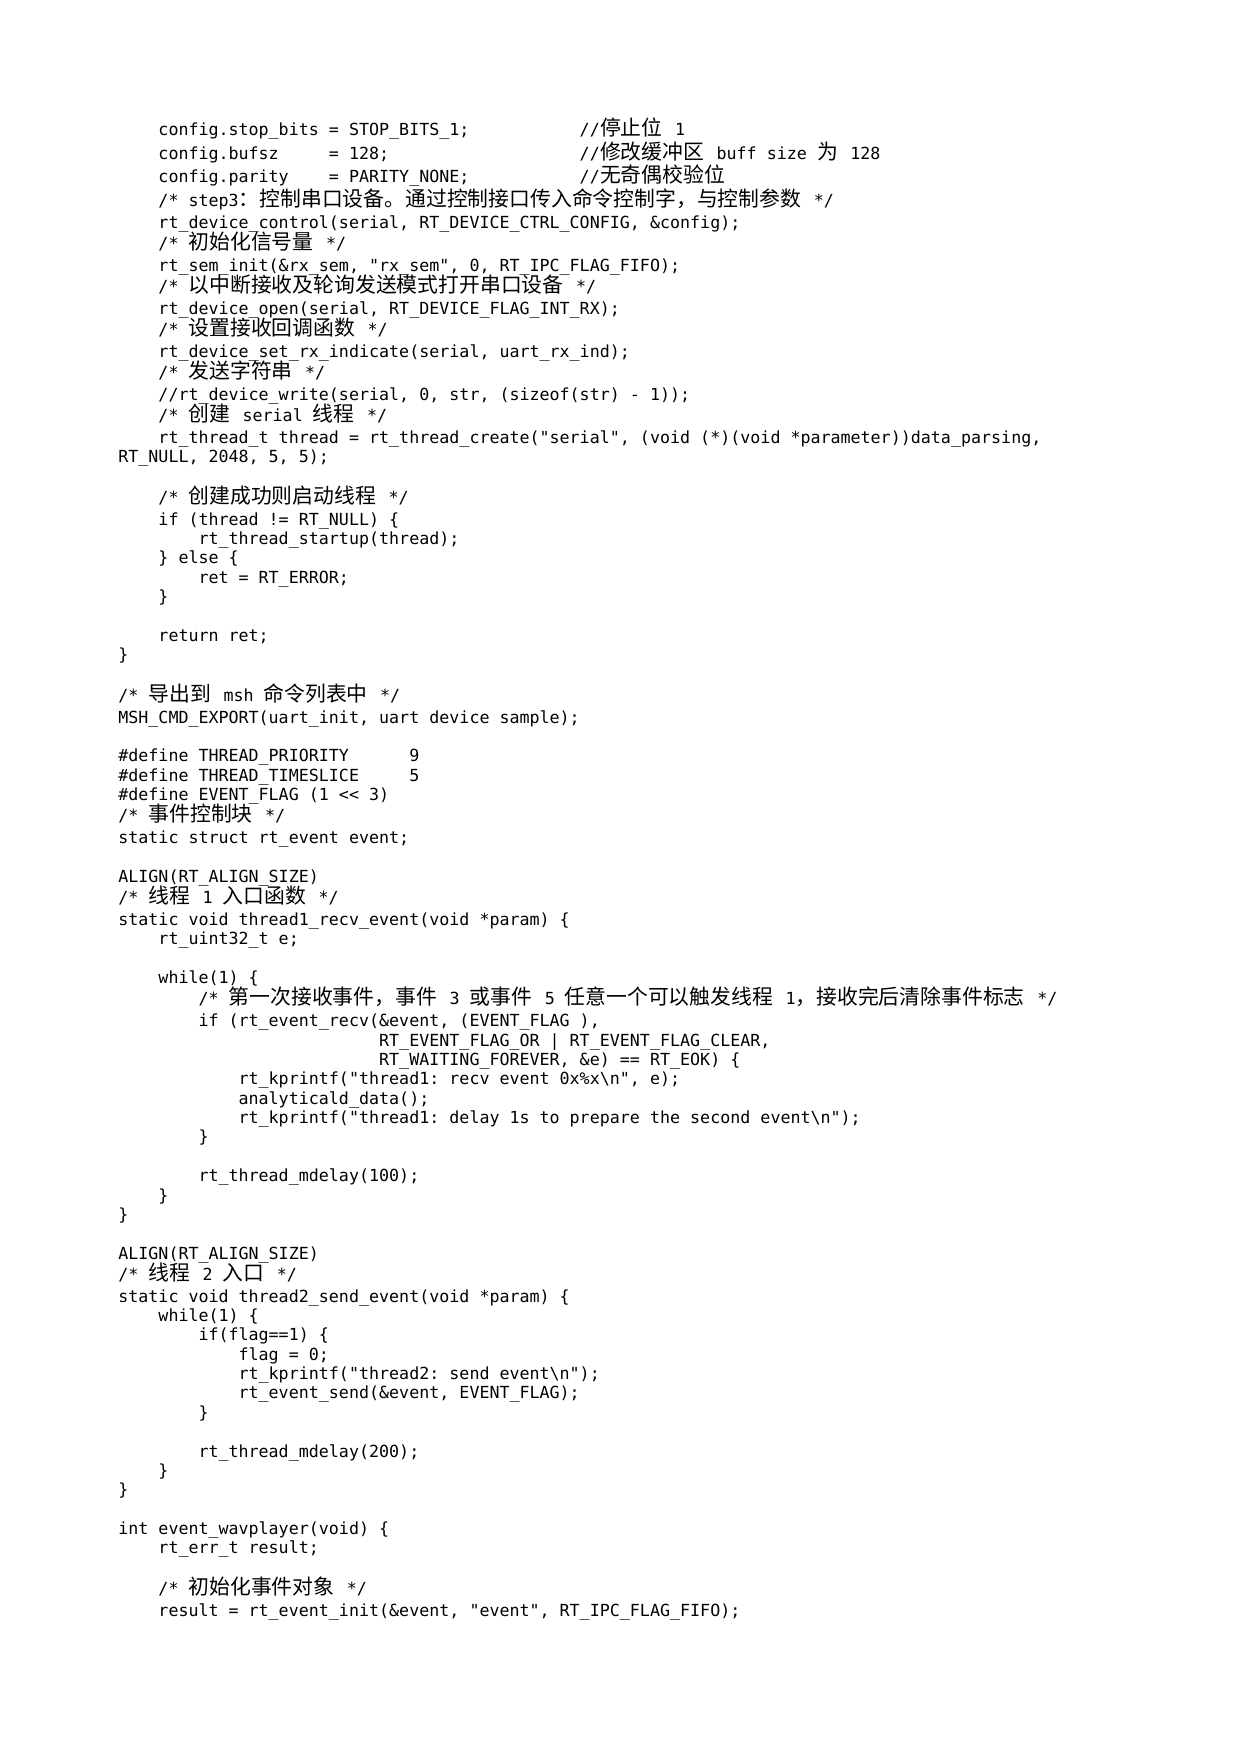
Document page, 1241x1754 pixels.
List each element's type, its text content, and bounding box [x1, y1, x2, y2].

text rt_thread_mdelay(100); [118, 1166, 1122, 1185]
text } [118, 1205, 1122, 1224]
text if (rt_event_recv(&event, (EVENT_FLAG ), [118, 1011, 1122, 1030]
text } else { [118, 548, 1122, 568]
text //rt_device_write(serial, 0, str, (sizeof(str) - 1)); [118, 385, 1122, 404]
text /* 线程 1 入口函数 */ [118, 886, 1122, 910]
text MSH_CMD_EXPORT(uart_init, uart device sample); [118, 708, 1122, 727]
text } [118, 1185, 1122, 1205]
text } [118, 587, 1122, 606]
text rt_err_t result; [118, 1538, 1122, 1558]
text return ret; [118, 626, 1122, 645]
text rt_kprintf("thread1: delay 1s to prepare the second event\n"); [118, 1108, 1122, 1127]
text static void thread1_recv_event(void *param) { [118, 910, 1122, 929]
text while(1) { [118, 968, 1122, 987]
text ALIGN(RT_ALIGN_SIZE) [118, 1243, 1122, 1263]
text /* step3：控制串口设备。通过控制接口传入命令控制字，与控制参数 */ [118, 189, 1122, 213]
text while(1) { [118, 1306, 1122, 1325]
text rt_sem_init(&rx_sem, "rx_sem", 0, RT_IPC_FLAG_FIFO); [118, 256, 1122, 275]
text int event_wavplayer(void) { [118, 1519, 1122, 1538]
text /* 线程 2 入口 */ [118, 1263, 1122, 1287]
text /* 初始化信号量 */ [118, 232, 1122, 256]
text #define THREAD_PRIORITY 9 [118, 746, 1122, 766]
text if (thread != RT_NULL) { [118, 509, 1122, 529]
text RT_WAITING_FOREVER, &e) == RT_EOK) { [118, 1050, 1122, 1069]
text static void thread2_send_event(void *param) { [118, 1287, 1122, 1306]
text RT_EVENT_FLAG_OR | RT_EVENT_FLAG_CLEAR, [118, 1030, 1122, 1050]
text /* 发送字符串 */ [118, 361, 1122, 385]
text } [118, 645, 1122, 664]
text rt_thread_t thread = rt_thread_create("serial", (void (*)(void *parameter))data_parsing, RT_NULL, 2048, 5, 5); [118, 428, 1122, 467]
text config.stop_bits = STOP_BITS_1; //停止位 1 [118, 118, 1122, 142]
text rt_kprintf("thread2: send event\n"); [118, 1364, 1122, 1383]
text } [118, 1403, 1122, 1422]
text /* 设置接收回调函数 */ [118, 318, 1122, 342]
text analyticald_data(); [118, 1088, 1122, 1108]
text rt_thread_mdelay(200); [118, 1442, 1122, 1461]
text /* 创建 serial 线程 */ [118, 404, 1122, 428]
text rt_kprintf("thread1: recv event 0x%x\n", e); [118, 1069, 1122, 1088]
text rt_event_send(&event, EVENT_FLAG); [118, 1383, 1122, 1403]
text /* 创建成功则启动线程 */ [118, 486, 1122, 509]
text /* 以中断接收及轮询发送模式打开串口设备 */ [118, 275, 1122, 299]
text config.parity = PARITY_NONE; //无奇偶校验位 [118, 165, 1122, 189]
text } [118, 1461, 1122, 1480]
text rt_thread_startup(thread); [118, 529, 1122, 548]
text ret = RT_ERROR; [118, 568, 1122, 587]
text result = rt_event_init(&event, "event", RT_IPC_FLAG_FIFO); [118, 1601, 1122, 1620]
text /* 第一次接收事件，事件 3 或事件 5 任意一个可以触发线程 1，接收完后清除事件标志 */ [118, 987, 1122, 1011]
text #define THREAD_TIMESLICE 5 [118, 766, 1122, 785]
text rt_uint32_t e; [118, 929, 1122, 949]
text #define EVENT_FLAG (1 << 3) [118, 785, 1122, 804]
text rt_device_control(serial, RT_DEVICE_CTRL_CONFIG, &config); [118, 213, 1122, 232]
text static struct rt_event event; [118, 828, 1122, 847]
text rt_device_set_rx_indicate(serial, uart_rx_ind); [118, 342, 1122, 361]
text /* 初始化事件对象 */ [118, 1577, 1122, 1601]
text } [118, 1480, 1122, 1500]
text /* 事件控制块 */ [118, 804, 1122, 828]
text if(flag==1) { [118, 1325, 1122, 1345]
text } [118, 1127, 1122, 1147]
text /* 导出到 msh 命令列表中 */ [118, 684, 1122, 708]
text config.bufsz = 128; //修改缓冲区 buff size 为 128 [118, 142, 1122, 165]
text rt_device_open(serial, RT_DEVICE_FLAG_INT_RX); [118, 299, 1122, 318]
text flag = 0; [118, 1345, 1122, 1364]
text ALIGN(RT_ALIGN_SIZE) [118, 867, 1122, 886]
